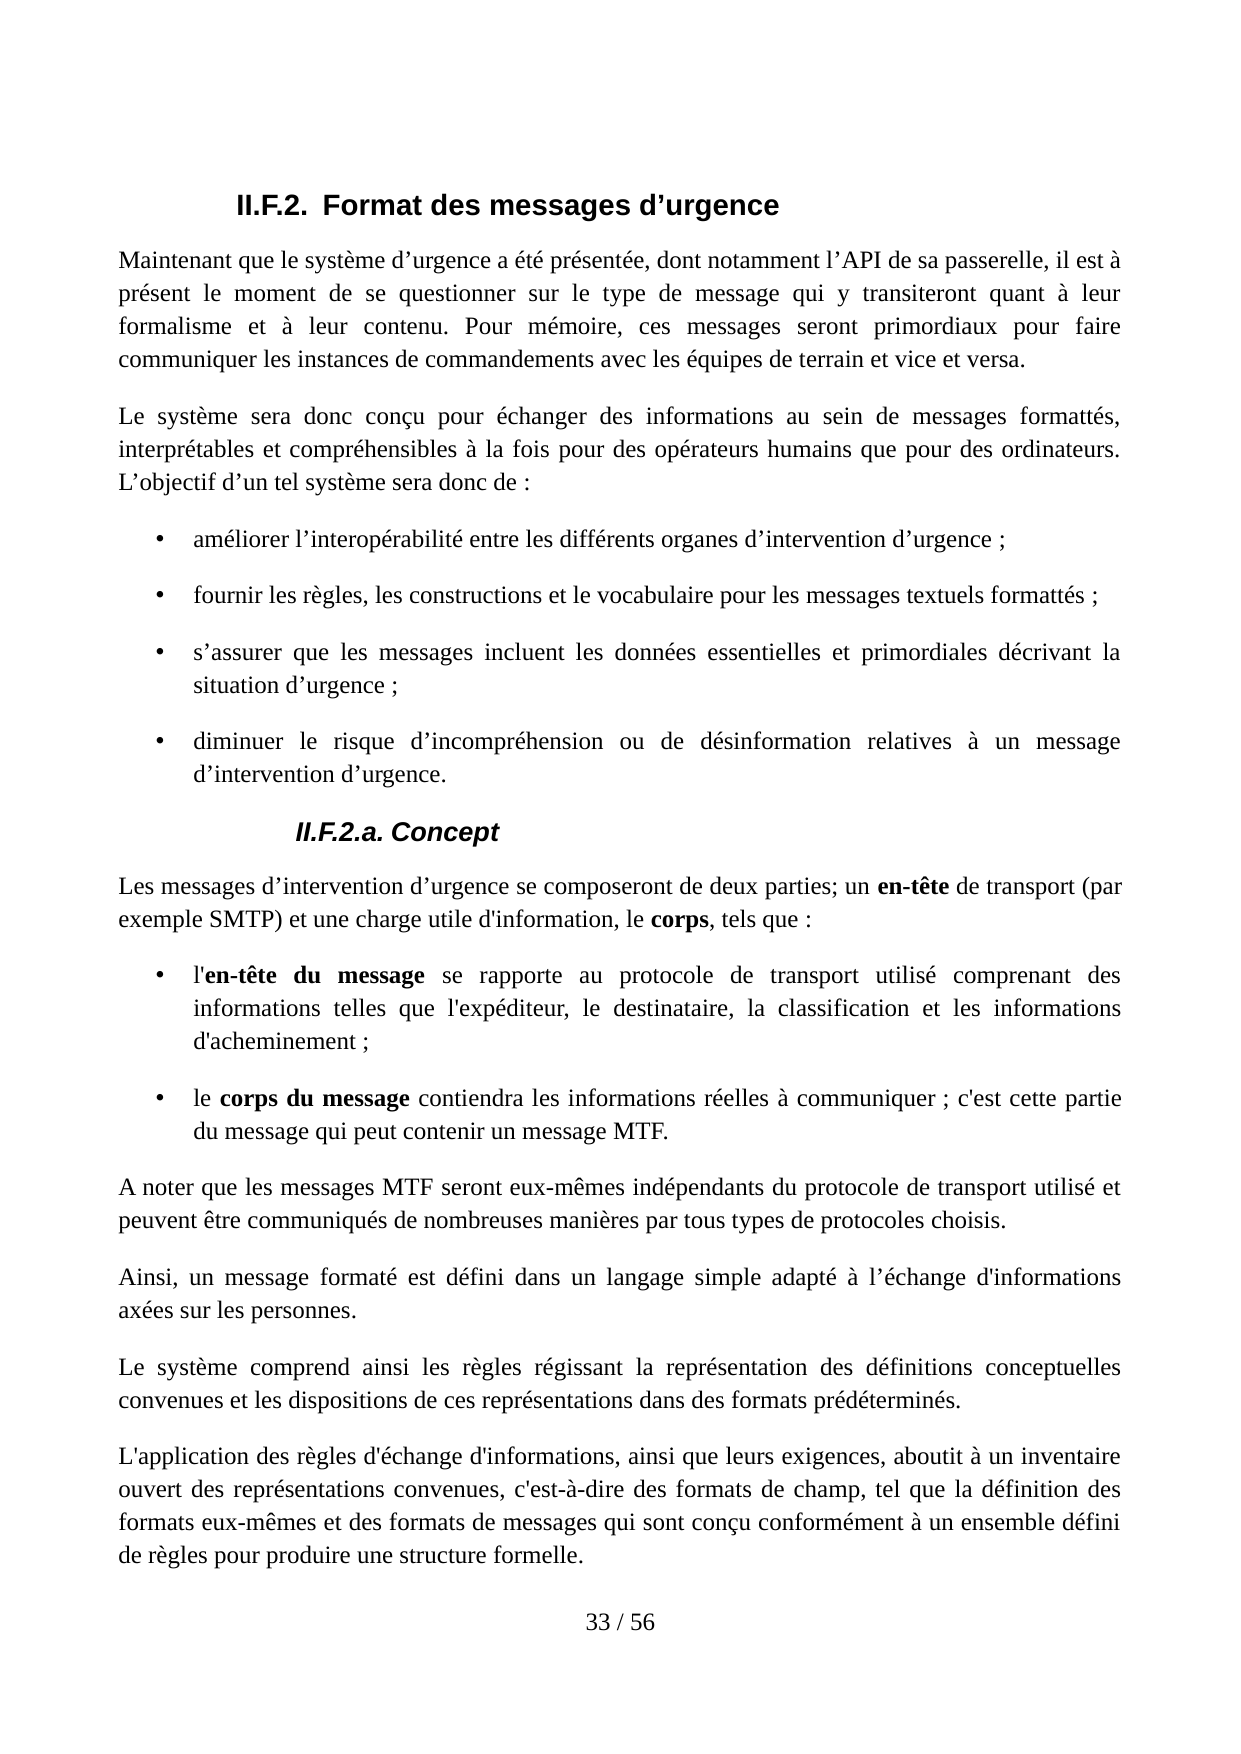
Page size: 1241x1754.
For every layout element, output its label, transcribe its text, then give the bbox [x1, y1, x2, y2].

text Maintenant que le système d’urgence a été présentée, dont notamment l’API de sa passerelle, il est à présent le moment de se questionner sur le type de message qui y transiteront quant à leur formalisme et à leur contenu. Pour mémoire, ces messages seront primordiaux pour faire communiquer les instances de commandements avec les équipes de terrain et vice et versa. [118, 245, 1122, 373]
list l'en-tête du message se rapporte au protocole de transport utilisé comprenant des informations telles que l'expéditeur, le destinataire, la classification et les informations d'acheminement ; [156, 960, 1122, 1055]
list fournir les règles, les constructions et le vocabulaire pour les messages textuels formattés ; [156, 580, 1122, 609]
list diminuer le risque d’incompréhension ou de désinformation relatives à un message d’intervention d’urgence. [156, 726, 1122, 788]
text Le système sera donc conçu pour échanger des informations au sein de messages formattés, interprétables et compréhensibles à la fois pour des opérateurs humains que pour des ordinateurs. L’objectif d’un tel système sera donc de : [118, 401, 1122, 496]
list améliorer l’interopérabilité entre les différents organes d’intervention d’urgence ; [156, 524, 1122, 552]
text Ainsi, un message formaté est défini dans un langage simple adapté à l’échange d'informations axées sur les personnes. [118, 1262, 1122, 1324]
text Le système comprend ainsi les règles régissant la représentation des définitions conceptuelles convenues et les dispositions de ces représentations dans des formats prédéterminés. [118, 1352, 1122, 1413]
text L'application des règles d'échange d'informations, ainsi que leurs exigences, aboutit à un inventaire ouvert des représentations convenues, c'est-à-dire des formats de champ, tel que la définition des formats eux-mêmes et des formats de messages qui sont conçu conformément à un ensemble défini de règles pour produire une structure formelle. [118, 1441, 1122, 1569]
subtitle Concept [118, 816, 1122, 847]
text Les messages d’intervention d’urgence se composeront de deux parties; un en-tête de transport (par exemple SMTP) et une charge utile d'information, le corps, tels que : [118, 871, 1122, 932]
text A noter que les messages MTF seront eux-mêmes indépendants du protocole de transport utilisé et peuvent être communiqués de nombreuses manières par tous types de protocoles choisis. [118, 1172, 1122, 1234]
subtitle Format des messages d’urgence [118, 188, 1122, 222]
list s’assurer que les messages incluent les données essentielles et primordiales décrivant la situation d’urgence ; [156, 637, 1122, 698]
list le corps du message contiendra les informations réelles à communiquer ; c'est cette partie du message qui peut contenir un message MTF. [156, 1083, 1122, 1145]
